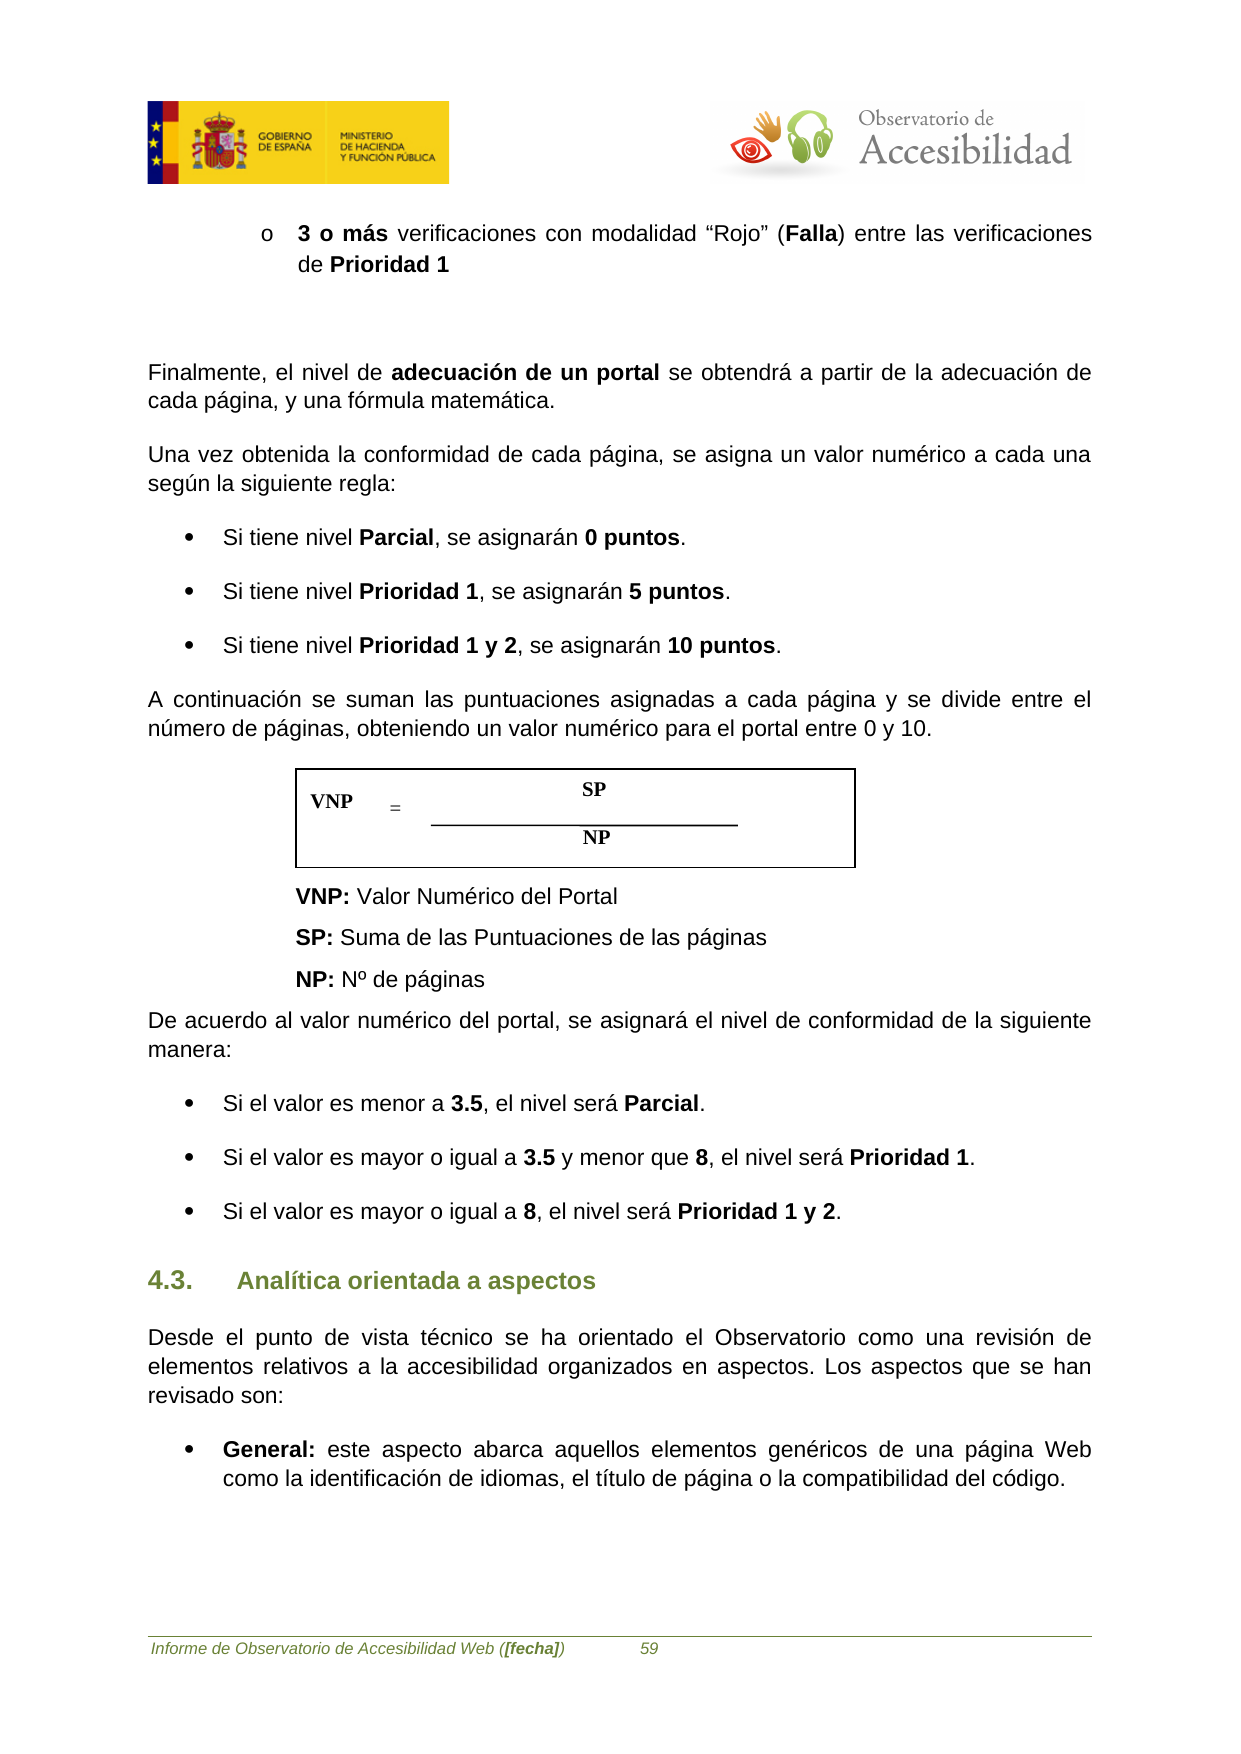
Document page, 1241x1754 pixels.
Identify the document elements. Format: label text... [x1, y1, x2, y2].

text Desde el punto de vista técnico se ha orientado el Observatorio como una revisión de elementos relativos a la accesibilidad organizados en aspectos. Los aspectos que se han revisado son: [148, 1324, 1092, 1408]
text NP: Nº de páginas [295, 966, 1092, 992]
text Finalmente, el nivel de adecuación de un portal se obtendrá a partir de la adecuación de cada página, y una fórmula matemática. [148, 358, 1092, 414]
text SP: Suma de las Puntuaciones de las páginas [295, 924, 1092, 951]
list Si el valor es mayor o igual a 8, el nivel será Prioridad 1 y 2. [185, 1198, 1092, 1224]
picture [710, 101, 1086, 184]
list Si tiene nivel Prioridad 1, se asignarán 5 puntos. [185, 578, 1092, 605]
list General: este aspecto abarca aquellos elementos genéricos de una página Web como la identificación de idiomas, el título de página o la compatibilidad del código. [185, 1436, 1092, 1491]
list Si tiene nivel Parcial, se asignarán 0 puntos. [185, 524, 1092, 551]
text VNP: Valor Numérico del Portal [295, 883, 1092, 909]
list 3 o más verificaciones con modalidad “Rojo” (Falla) entre las verificaciones de Prioridad 1 [260, 220, 1092, 277]
list Si el valor es mayor o igual a 3.5 y menor que 8, el nivel será Prioridad 1. [185, 1144, 1092, 1170]
picture [147, 101, 450, 184]
list Si tiene nivel Prioridad 1 y 2, se asignarán 10 puntos. [185, 632, 1092, 659]
text Una vez obtenida la conformidad de cada página, se asigna un valor numérico a cada una según la siguiente regla: [148, 441, 1092, 497]
subtitle Analítica orientada a aspectos [148, 1264, 1092, 1296]
text De acuerdo al valor numérico del portal, se asignará el nivel de conformidad de la siguiente manera: [148, 1007, 1092, 1062]
text A continuación se suman las puntuaciones asignadas a cada página y se divide entre el número de páginas, obteniendo un valor numérico para el portal entre 0 y 10. [148, 686, 1092, 742]
list Si el valor es menor a 3.5, el nivel será Parcial. [185, 1090, 1092, 1116]
